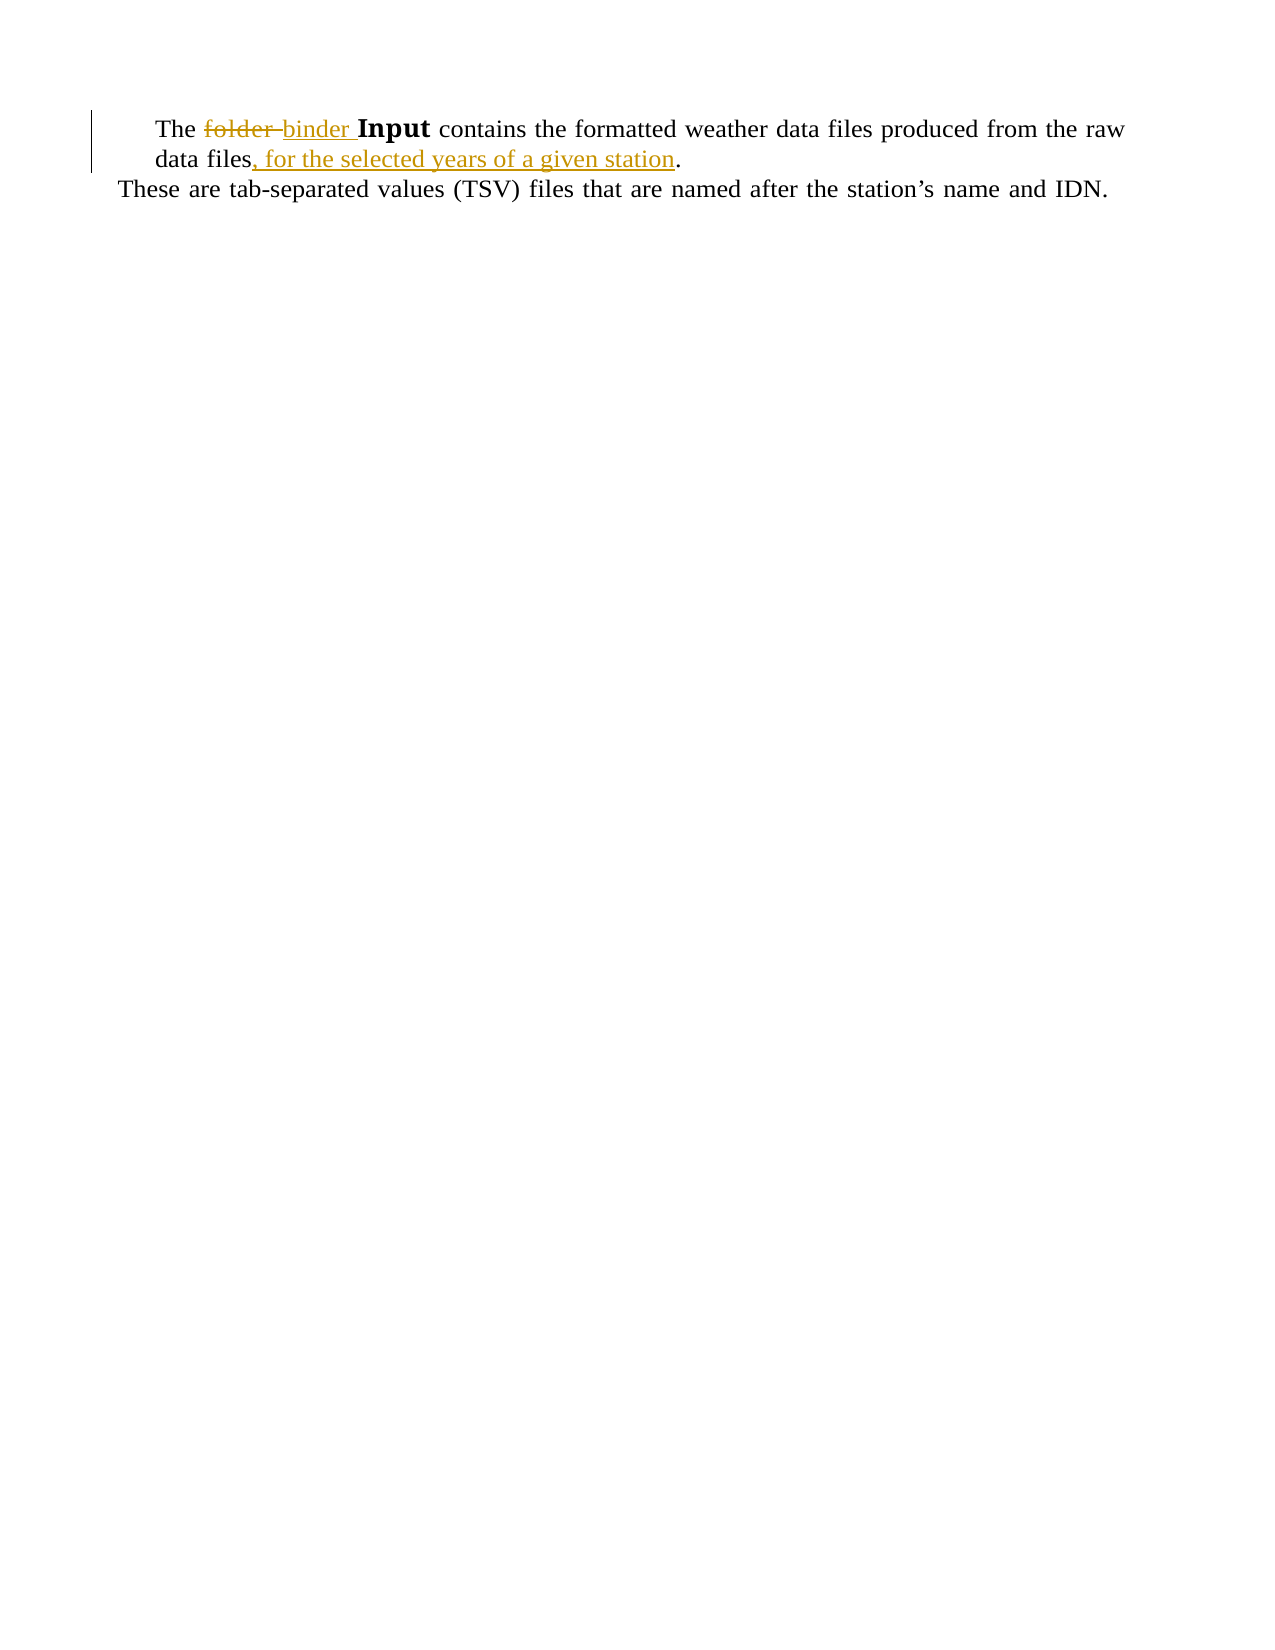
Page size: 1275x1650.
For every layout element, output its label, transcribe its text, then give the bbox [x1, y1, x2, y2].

text The binder Input contains the formatted weather data files produced from the raw data files, for the selected years of a given station. [155, 110, 1173, 173]
text These are tab-separated values (TSV) files that are named after the station’s name and IDN. [117, 174, 1173, 203]
